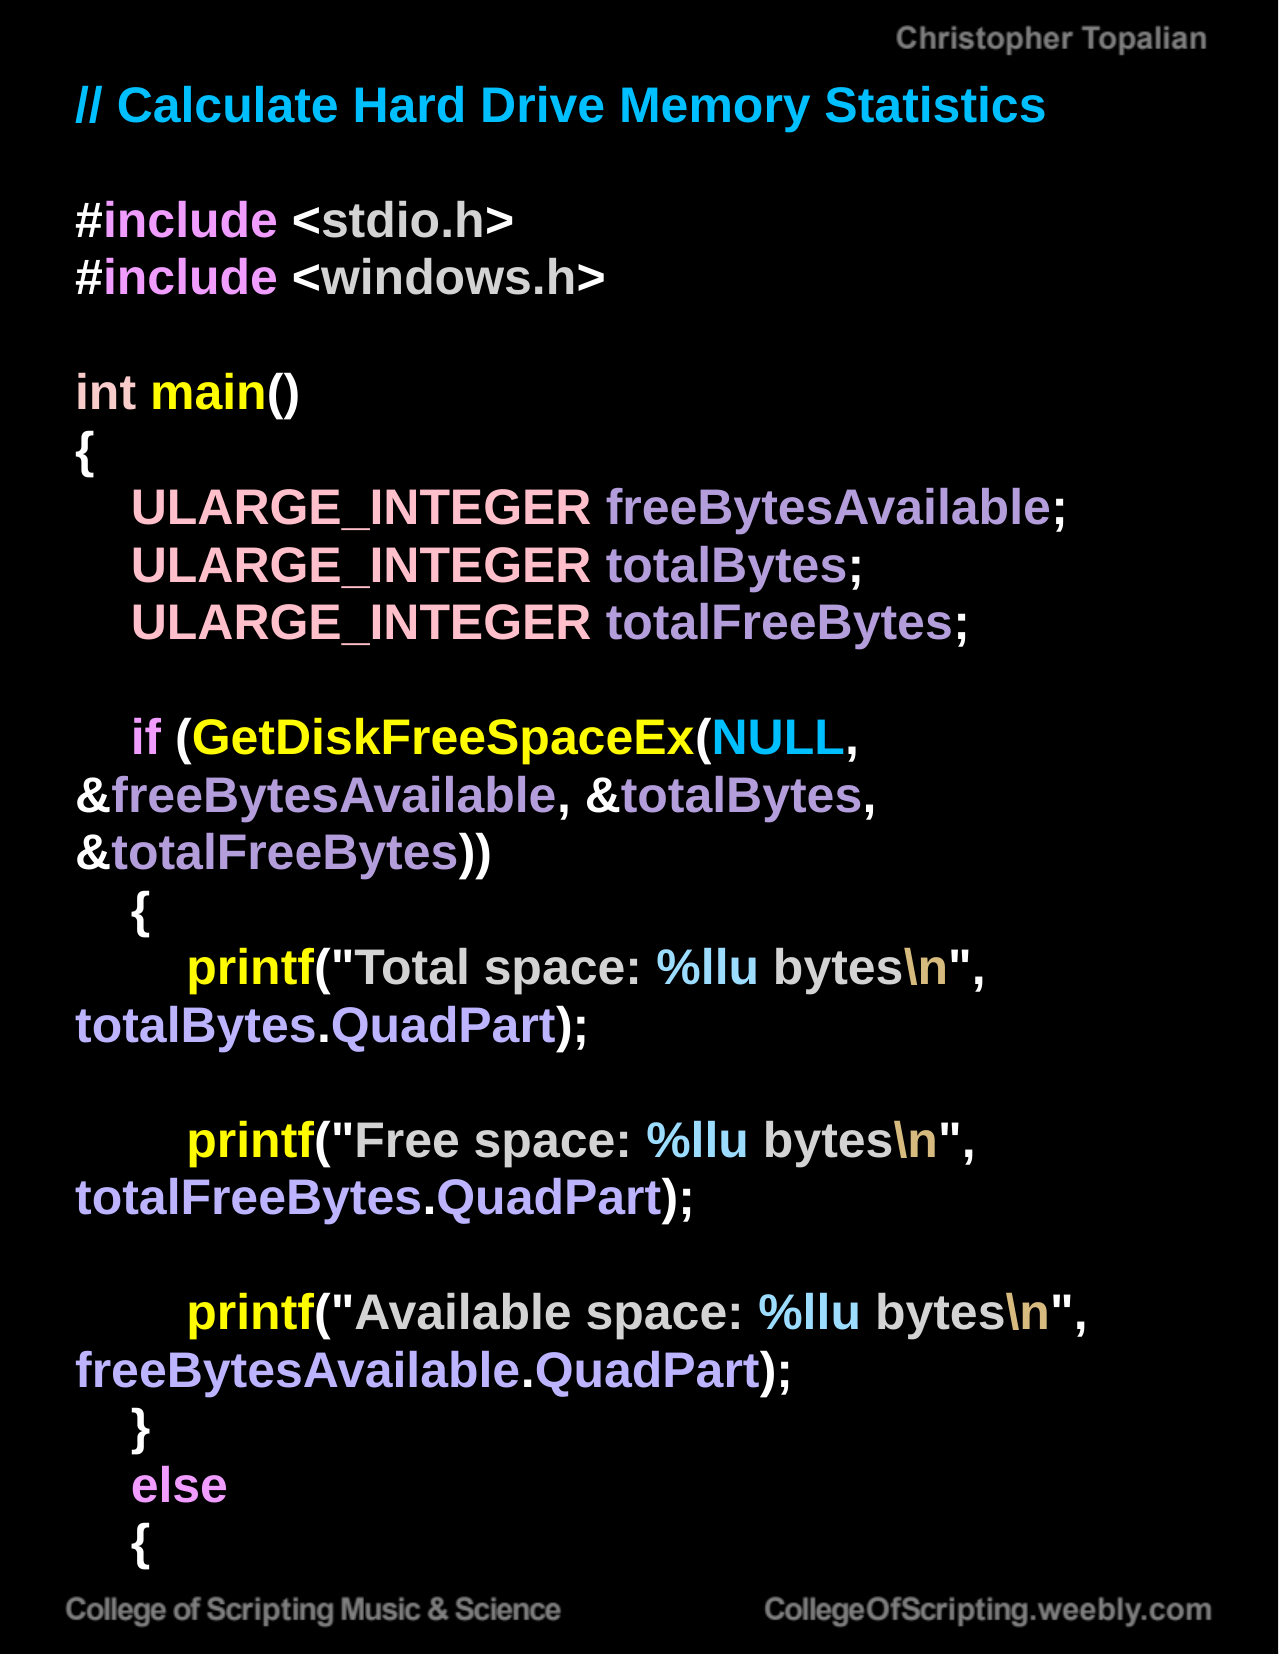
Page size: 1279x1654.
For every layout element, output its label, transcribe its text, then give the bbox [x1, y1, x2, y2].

text if (GetDiskFreeSpaceEx(NULL, &freeBytesAvailable, &totalBytes, &totalFreeBytes)) [75, 707, 1203, 880]
text printf("Free space: %llu bytes\n", totalFreeBytes.QuadPart); [75, 1110, 1203, 1225]
text { [75, 1512, 1203, 1570]
text } [75, 1397, 1203, 1455]
text #include <windows.h> [75, 247, 1203, 305]
text { [75, 420, 1203, 477]
text { [75, 880, 1203, 937]
text int main() [75, 362, 1203, 420]
text ULARGE_INTEGER freeBytesAvailable; [75, 477, 1203, 535]
text ULARGE_INTEGER totalBytes; [75, 535, 1203, 592]
text printf("Available space: %llu bytes\n", freeBytesAvailable.QuadPart); [75, 1282, 1203, 1397]
text #include <stdio.h> [75, 190, 1203, 247]
subtitle // Calculate Hard Drive Memory Statistics [75, 75, 1203, 132]
text printf("Total space: %llu bytes\n", totalBytes.QuadPart); [75, 937, 1203, 1052]
text else [75, 1455, 1203, 1512]
text ULARGE_INTEGER totalFreeBytes; [75, 592, 1203, 650]
